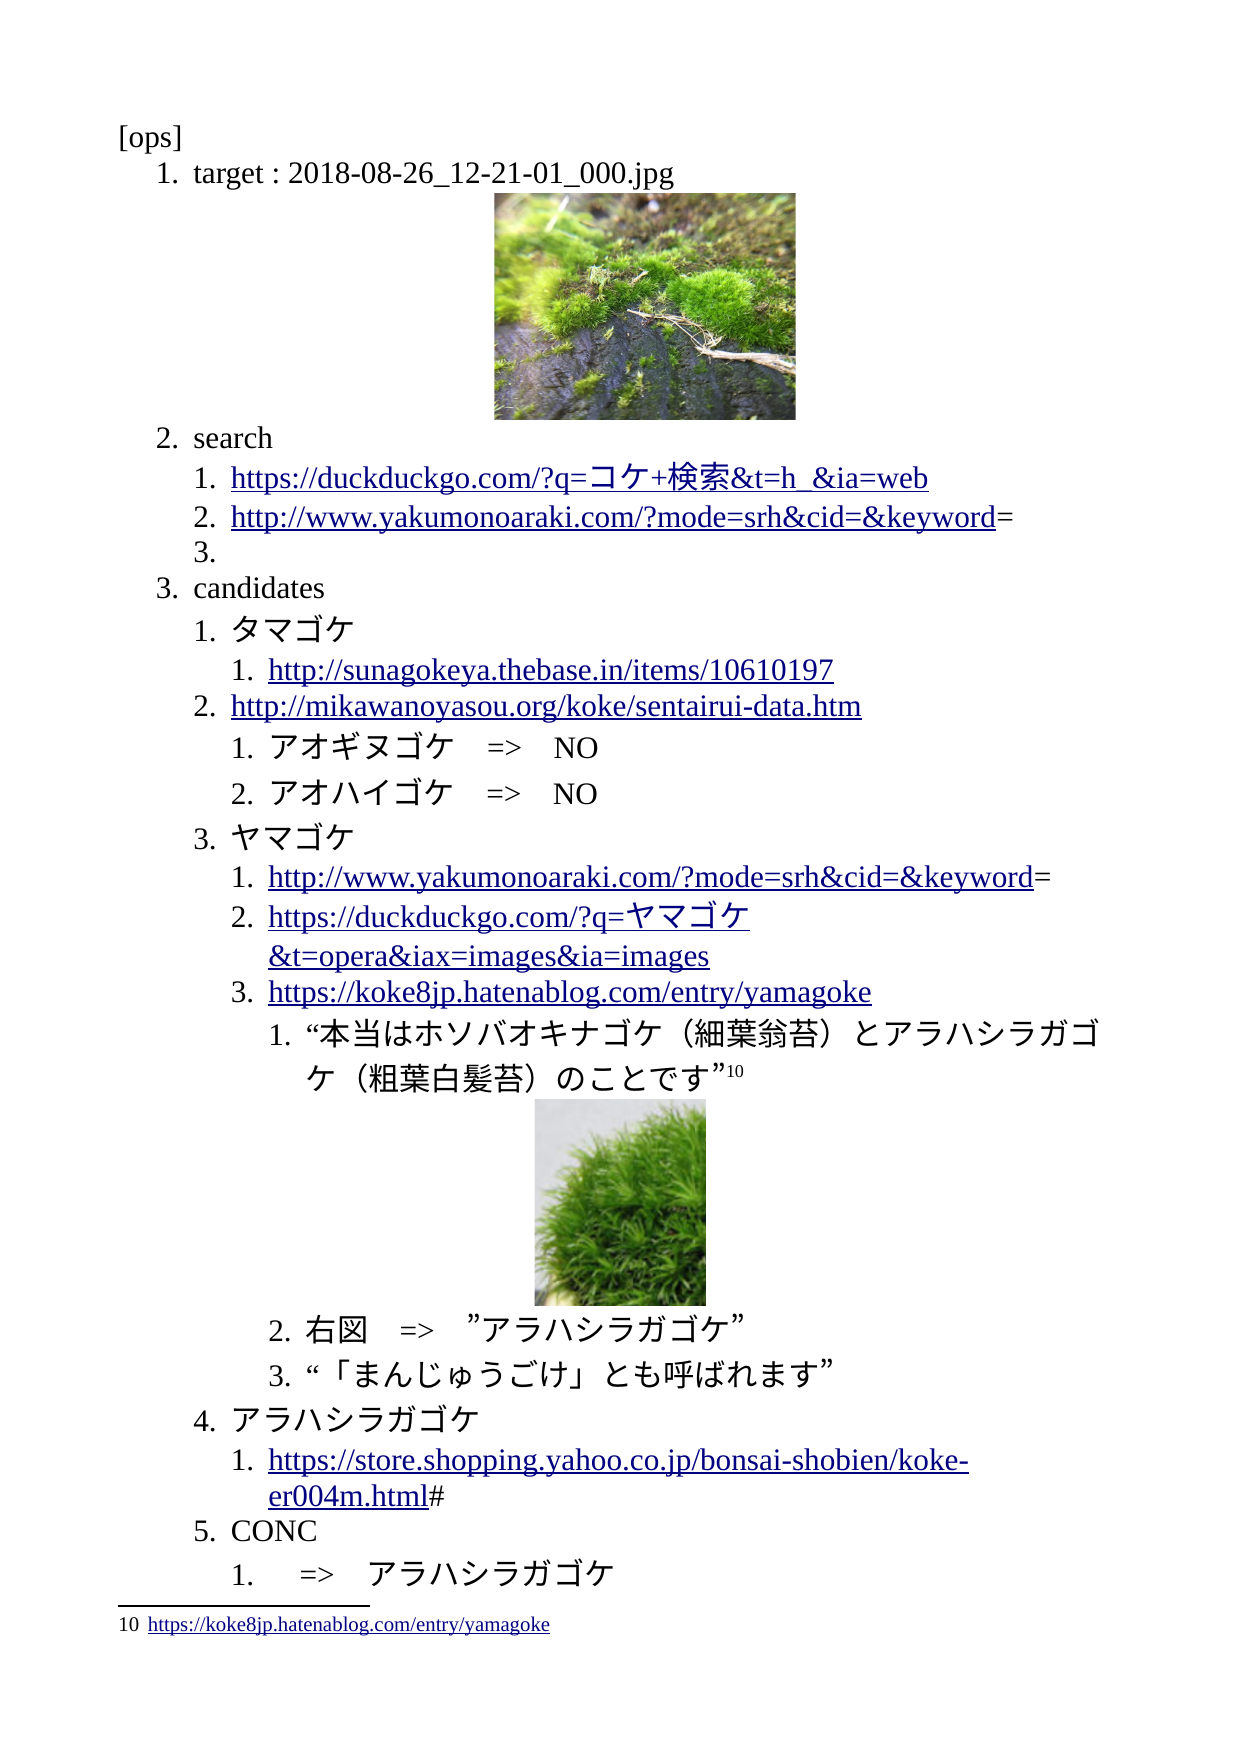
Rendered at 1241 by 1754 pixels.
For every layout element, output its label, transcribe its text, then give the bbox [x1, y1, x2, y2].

list https://duckduckgo.com/?q=コケ+検索&t=h_&ia=web [193, 455, 1122, 498]
list https://duckduckgo.com/?q=ヤマゴケ&t=opera&iax=images&ia=images [231, 894, 1122, 973]
text [ops] [118, 118, 1122, 154]
list http://www.yakumonoaraki.com/?mode=srh&cid=&keyword= [231, 858, 1122, 894]
list candidates [156, 570, 1122, 606]
list http://www.yakumonoaraki.com/?mode=srh&cid=&keyword= [193, 498, 1122, 534]
list search [156, 190, 1122, 455]
picture [534, 1099, 706, 1306]
list “「まんじゅうごけ」とも呼ばれます” [268, 1350, 1122, 1396]
list “本当はホソバオキナゴケ（細葉翁苔）とアラハシラガゴケ（粗葉白髪苔）のことです” [268, 1009, 1122, 1099]
list ヤマゴケ [193, 813, 1122, 858]
list 右図 => ”アラハシラガゴケ” [268, 1099, 1122, 1350]
list タマゴケ [193, 606, 1122, 651]
picture [494, 193, 796, 420]
list https://koke8jp.hatenablog.com/entry/yamagoke [118, 1612, 1122, 1636]
list アラハシラガゴケ [193, 1396, 1122, 1441]
list http://mikawanoyasou.org/koke/sentairui-data.htm [193, 687, 1122, 723]
list http://sunagokeya.thebase.in/items/10610197 [231, 651, 1122, 687]
list => アラハシラガゴケ [231, 1549, 1122, 1594]
list アオハイゴケ => NO [231, 768, 1122, 813]
list https://koke8jp.hatenablog.com/entry/yamagoke [231, 973, 1122, 1009]
list CONC [193, 1513, 1122, 1549]
list https://store.shopping.yahoo.co.jp/bonsai-shobien/koke-er004m.html# [231, 1441, 1122, 1513]
list target : 2018-08-26_12-21-01_000.jpg [156, 154, 1122, 190]
list アオギヌゴケ => NO [231, 723, 1122, 768]
